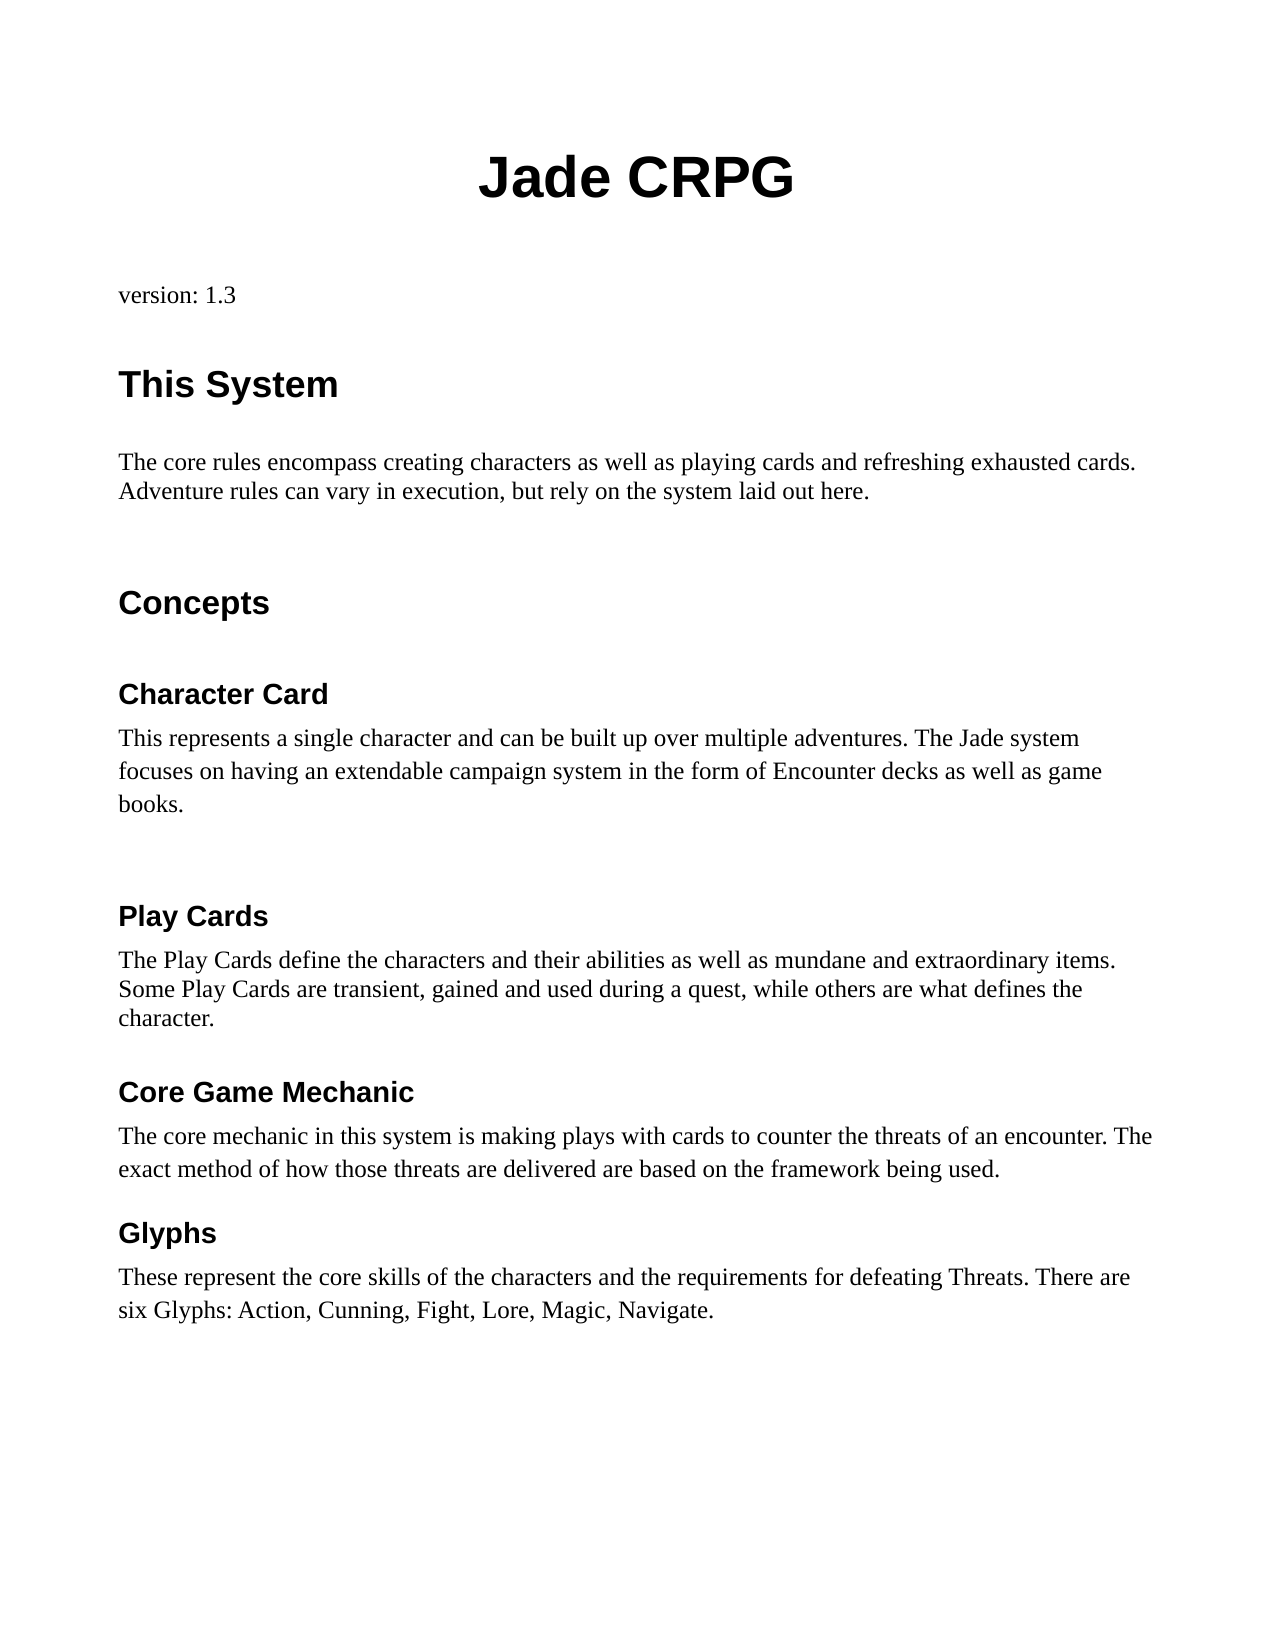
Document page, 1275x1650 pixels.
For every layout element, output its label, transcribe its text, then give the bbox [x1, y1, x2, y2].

title Jade CRPG [118, 143, 1157, 210]
text The Play Cards define the characters and their abilities as well as mundane and extraordinary items. Some Play Cards are transient, gained and used during a quest, while others are what defines the character. [118, 945, 1157, 1031]
subtitle Concepts [118, 583, 1157, 621]
text These represent the core skills of the characters and the requirements for defeating Threats. There are six Glyphs: Action, Cunning, Fight, Lore, Magic, Navigate. [118, 1262, 1157, 1324]
subtitle Play Cards [118, 899, 1157, 933]
text The core mechanic in this system is making plays with cards to counter the threats of an encounter. The exact method of how those threats are delivered are based on the framework being used. [118, 1121, 1157, 1182]
subtitle Glyphs [118, 1216, 1157, 1249]
text version: 1.3 [118, 280, 1157, 309]
text This represents a single character and can be built up over multiple adventures. The Jade system focuses on having an extendable campaign system in the form of Encounter decks as well as game books. [118, 723, 1157, 818]
subtitle Character Card [118, 677, 1157, 711]
text The core rules encompass creating characters as well as playing cards and refreshing exhausted cards. Adventure rules can vary in execution, but rely on the system laid out here. [118, 447, 1157, 504]
subtitle Core Game Mechanic [118, 1075, 1157, 1108]
subtitle This System [118, 363, 1157, 406]
